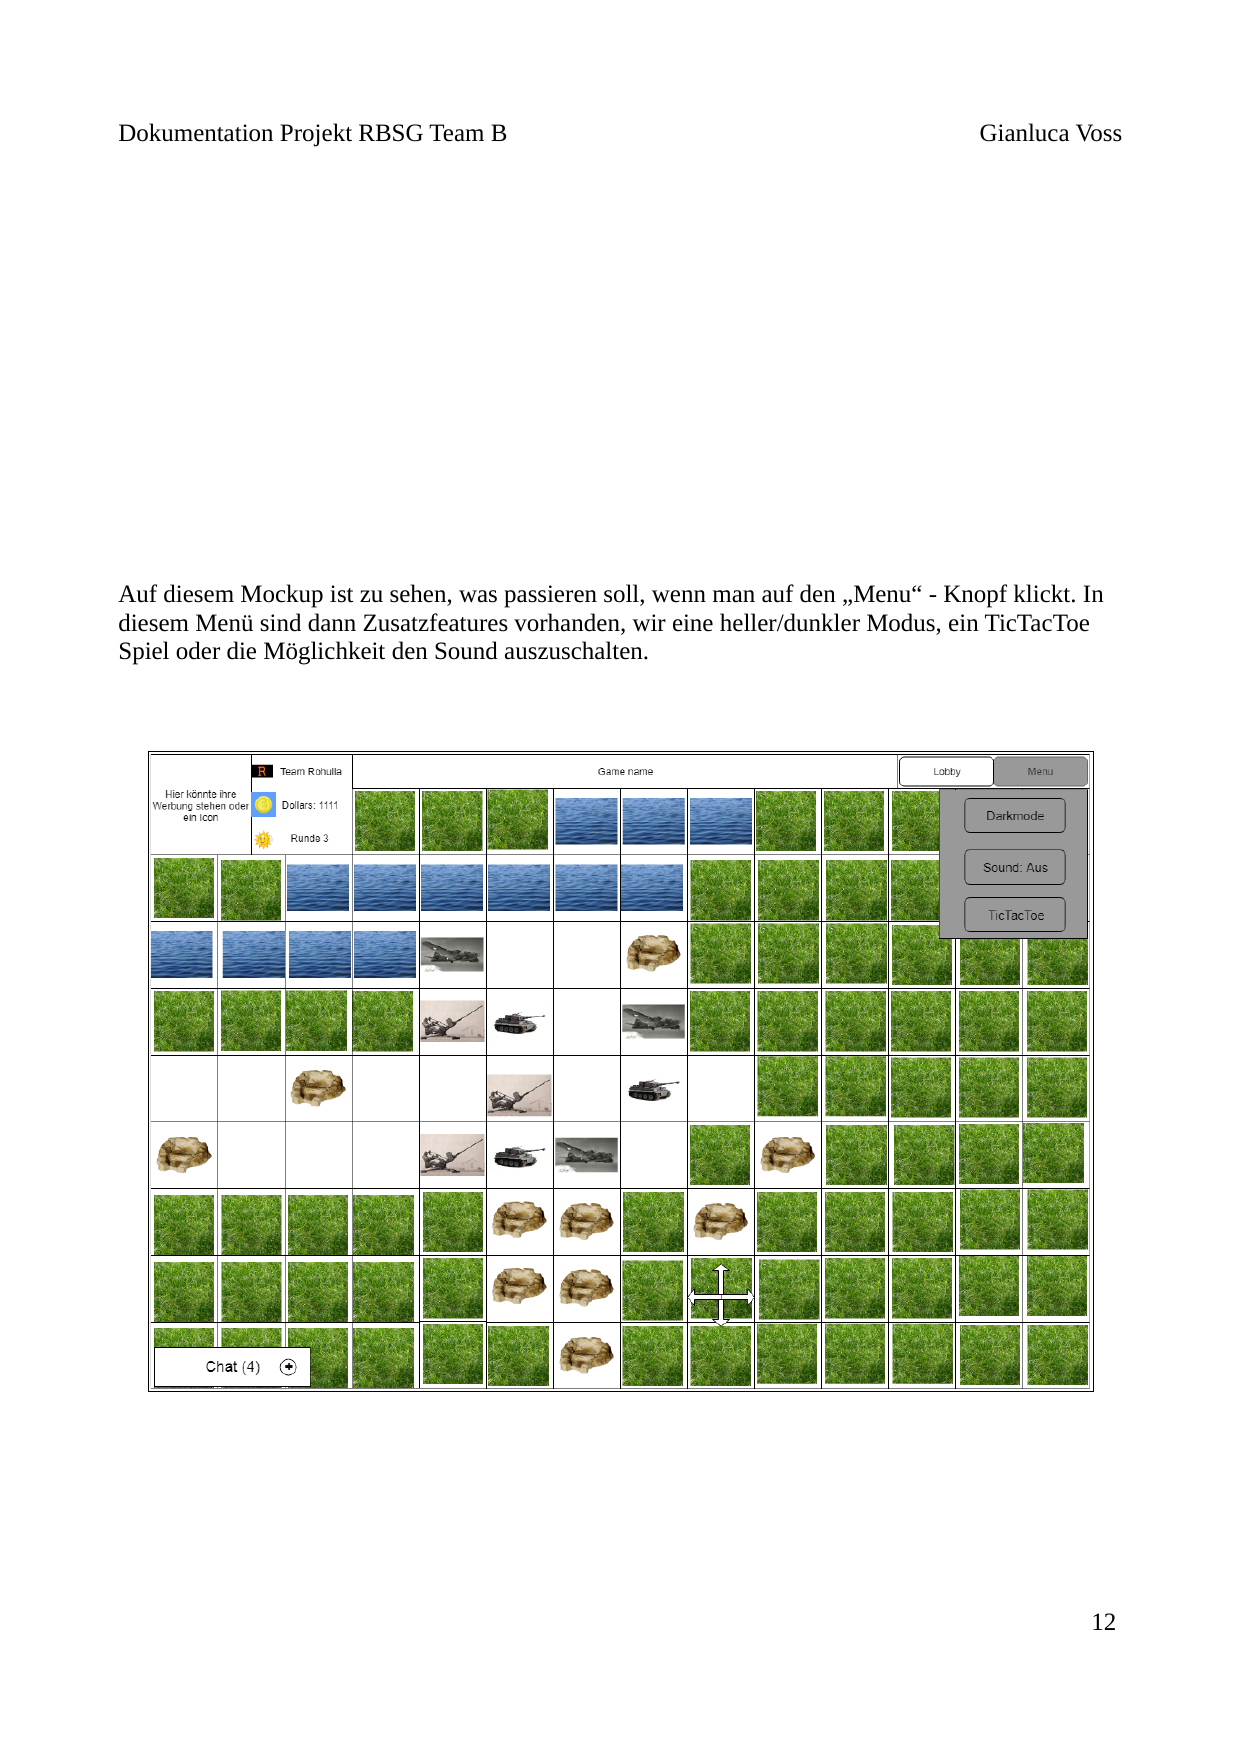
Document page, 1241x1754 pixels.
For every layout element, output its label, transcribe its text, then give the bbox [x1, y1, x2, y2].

text Auf diesem Mockup ist zu sehen, was passieren soll, wenn man auf den „Menu“ - Knopf klickt. In diesem Menü sind dann Zusatzfeatures vorhanden, wir eine heller/dunkler Modus, ein TicTacToe Spiel oder die Möglichkeit den Sound auszuschalten. [118, 579, 1122, 665]
picture [150, 754, 1090, 1389]
